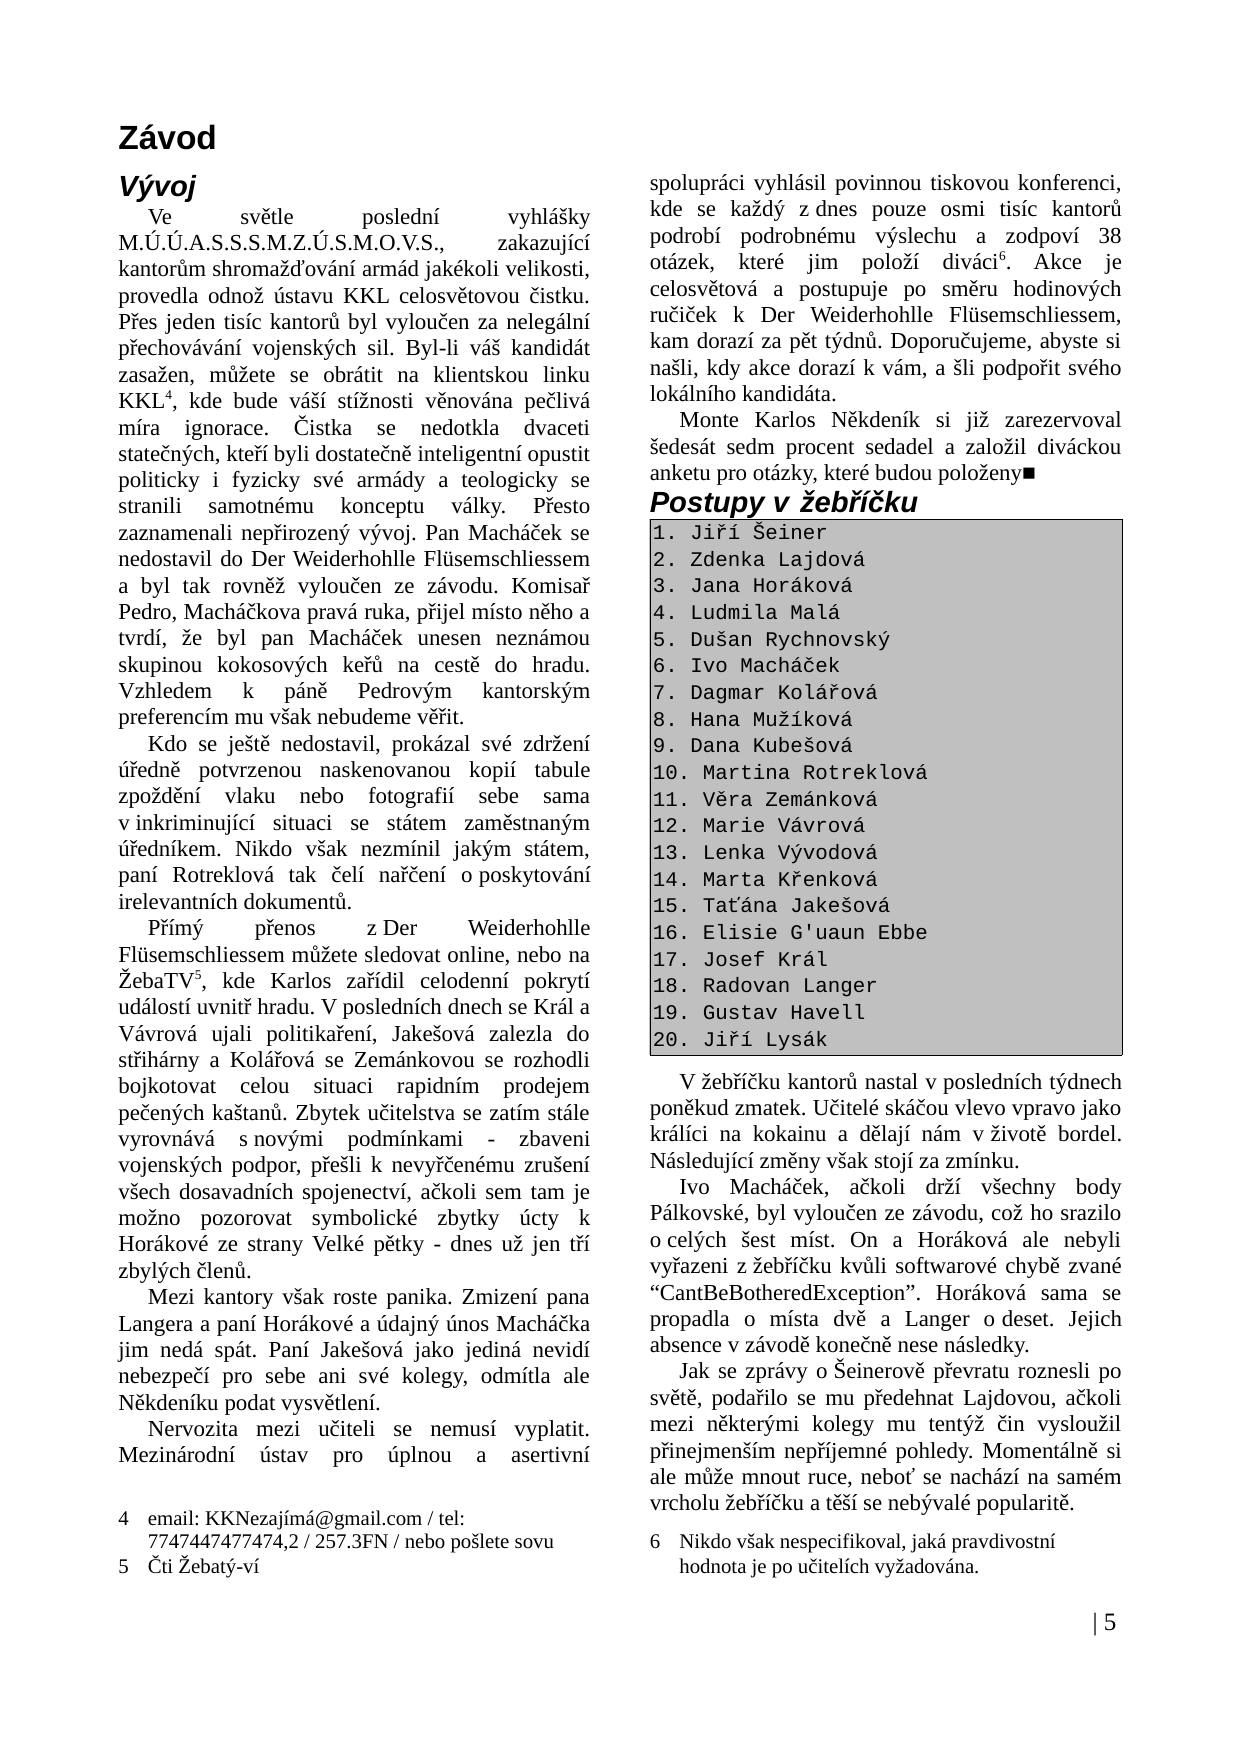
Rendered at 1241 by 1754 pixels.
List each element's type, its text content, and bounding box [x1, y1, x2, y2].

text 18. Radovan Langer [651, 972, 1122, 999]
text 16. Elisie G'uaun Ebbe [651, 919, 1122, 946]
text 2. Zdenka Lajdová [651, 546, 1122, 572]
text 19. Gustav Havell [651, 999, 1122, 1026]
text 1. Jiří Šeiner [651, 520, 1122, 546]
text 7. Dagmar Kolářová [651, 679, 1122, 706]
text email: KKNezajímá@gmail.com / tel: 7747447477474,2 / 257.3FN / nebo pošlete sovu [118, 1505, 591, 1553]
text Čti Žebatý-ví [118, 1553, 591, 1578]
text 20. Jiří Lysák [651, 1026, 1122, 1055]
text Nikdo však nespecifikoval, jaká pravdivostní hodnota je po učitelích vyžadována. [649, 1529, 1122, 1578]
text 11. Věra Zemánková [651, 786, 1122, 812]
text 9. Dana Kubešová [651, 732, 1122, 759]
text Mezi kantory však roste panika. Zmizení pana Langera a paní Horákové a údajný únos Macháčka jim nedá spát. Paní Jakešová jako jediná nevidí nebezpečí pro sebe ani své kolegy, odmítla ale Někdeníku podat vysvětlení. [118, 1283, 591, 1415]
text 10. Martina Rotreklová [651, 759, 1122, 786]
text 15. Taťána Jakešová [651, 892, 1122, 919]
text 3. Jana Horáková [651, 572, 1122, 599]
text 17. Josef Král [651, 946, 1122, 972]
text 12. Marie Vávrová [651, 812, 1122, 839]
text Ve světle poslední vyhlášky M.Ú.Ú.A.S.S.S.M.Z.Ú.S.M.O.V.S., zakazující kantorům shromažďování armád jakékoli velikosti, provedla odnož ústavu KKL celosvětovou čistku. Přes jeden tisíc kantorů byl vyloučen za nelegální přechovávání vojenských sil. Byl-li váš kandidát zasažen, můžete se obrátit na klientskou linku KKL, kde bude váší stížnosti věnována pečlivá míra ignorace. Čistka se nedotkla dvaceti statečných, kteří byli dostatečně inteligentní opustit politicky i fyzicky své armády a teologicky se stranili samotnému konceptu války. Přesto zaznamenali nepřirozený vývoj. Pan Macháček se nedostavil do Der Weiderhohlle Flüsemschliessem a byl tak rovněž vyloučen ze závodu. Komisař Pedro, Macháčkova pravá ruka, přijel místo něho a tvrdí, že byl pan Macháček unesen neznámou skupinou kokosových keřů na cestě do hradu. Vzhledem k páně Pedrovým kantorským preferencím mu však nebudeme věřit. [118, 203, 591, 730]
subtitle Vývoj [118, 169, 591, 203]
text 13. Lenka Vývodová [651, 839, 1122, 866]
text Kdo se ještě nedostavil, prokázal své zdržení úředně potvrzenou naskenovanou kopií tabule zpoždění vlaku nebo fotografií sebe sama v inkriminující situaci se státem zaměstnaným úředníkem. Nikdo však nezmínil jakým státem, paní Rotreklová tak čelí nařčení o poskytování irelevantních dokumentů. [118, 730, 591, 914]
text Jak se zprávy o Šeinerově převratu roznesli po světě, podařilo se mu předehnat Lajdovou, ačkoli mezi některými kolegy mu tentýž čin vysloužil přinejmenším nepříjemné pohledy. Momentálně si ale může mnout ruce, neboť se nachází na samém vrcholu žebříčku a těší se nebývalé popularitě. [649, 1358, 1122, 1516]
text 5. Dušan Rychnovský [651, 626, 1122, 652]
text Ivo Macháček, ačkoli drží všechny body Pálkovské, byl vyloučen ze závodu, což ho srazilo o celých šest míst. On a Horáková ale nebyli vyřazeni z žebříčku kvůli softwarové chybě zvané “CantBeBotheredException”. Horáková sama se propadla o místa dvě a Langer o deset. Jejich absence v závodě konečně nese následky. [649, 1173, 1122, 1358]
text spolupráci vyhlásil povinnou tiskovou konferenci, kde se každý z dnes pouze osmi tisíc kantorů podrobí podrobnému výslechu a zodpoví 38 otázek, které jim položí diváci. Akce je celosvětová a postupuje po směru hodinových ručiček k Der Weiderhohlle Flüsemschliessem, kam dorazí za pět týdnů. Doporučujeme, abyste si našli, kdy akce dorazí k vám, a šli podpořit svého lokálního kandidáta. [649, 169, 1122, 406]
text V žebříčku kantorů nastal v posledních týdnech poněkud zmatek. Učitelé skáčou vlevo vpravo jako králíci na kokainu a dělají nám v životě bordel. Následující změny však stojí za zmínku. [649, 1068, 1122, 1173]
subtitle Postupy v žebříčku [649, 485, 1122, 519]
text Nervozita mezi učiteli se nemusí vyplatit. Mezinárodní ústav pro úplnou a asertivní [118, 1415, 591, 1468]
text Přímý přenos z Der Weiderhohlle Flüsemschliessem můžete sledovat online, nebo na ŽebaTV, kde Karlos zařídil celodenní pokrytí událostí uvnitř hradu. V posledních dnech se Král a Vávrová ujali politikaření, Jakešová zalezla do střihárny a Kolářová se Zemánkovou se rozhodli bojkotovat celou situaci rapidním prodejem pečených kaštanů. Zbytek učitelstva se zatím stále vyrovnává s novými podmínkami - zbaveni vojenských podpor, přešli k nevyřčenému zrušení všech dosavadních spojenectví, ačkoli sem tam je možno pozorovat symbolické zbytky úcty k Horákové ze strany Velké pětky - dnes už jen tří zbylých členů. [118, 914, 591, 1283]
text 14. Marta Křenková [651, 866, 1122, 892]
text Monte Karlos Někdeník si již zarezervoval šedesát sedm procent sedadel a založil diváckou anketu pro otázky, které budou položeny■ [649, 406, 1122, 485]
text 4. Ludmila Malá [651, 599, 1122, 626]
text 8. Hana Mužíková [651, 706, 1122, 732]
subtitle Závod [118, 118, 1122, 157]
text 6. Ivo Macháček [651, 652, 1122, 679]
